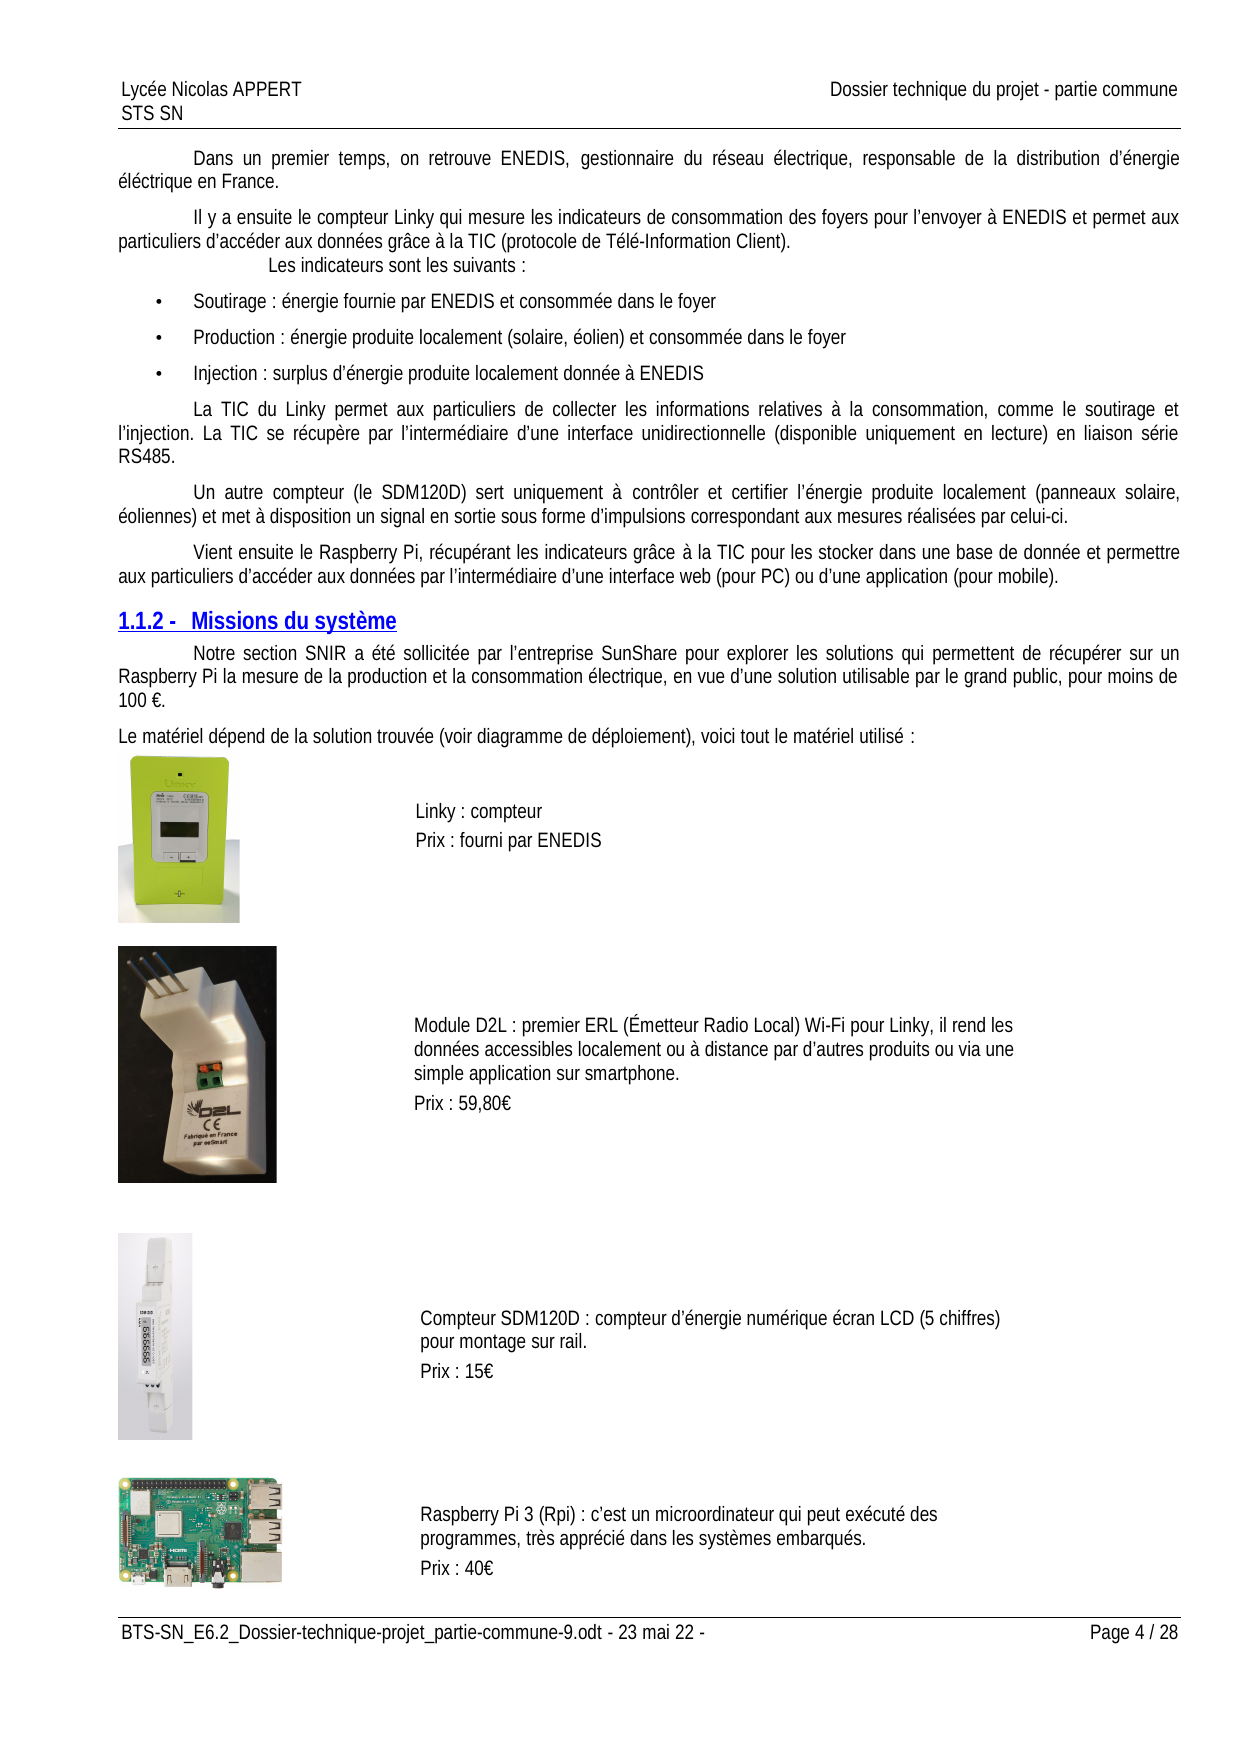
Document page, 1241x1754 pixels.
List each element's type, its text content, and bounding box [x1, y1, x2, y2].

text Il y a ensuite le compteur Linky qui mesure les indicateurs de consommation des foyers pour l’envoyer à ENEDIS et permet aux particuliers d’accéder aux données grâce à la TIC (protocole de Télé-Information Client). Les indicateurs sont les suivants : [118, 205, 1181, 277]
list Production : énergie produite localement (solaire, éolien) et consommée dans le foyer [156, 325, 1181, 349]
picture [118, 946, 277, 1183]
text Le matériel dépend de la solution trouvée (voir diagramme de déploiement), voici tout le matériel utilisé : [118, 724, 1181, 748]
picture [118, 1477, 283, 1589]
picture [118, 748, 240, 923]
picture [118, 1233, 193, 1440]
list Injection : surplus d’énergie produite localement donnée à ENEDIS [156, 361, 1181, 384]
list Soutirage : énergie fournie par ENEDIS et consommée dans le foyer [156, 289, 1181, 313]
text La TIC du Linky permet aux particuliers de collecter les informations relatives à la consommation, comme le soutirage et l’injection. La TIC se récupère par l’intermédiaire d’une interface unidirectionnelle (disponible uniquement en lecture) en liaison série RS485. [118, 396, 1181, 468]
text Vient ensuite le Raspberry Pi, récupérant les indicateurs grâce à la TIC pour les stocker dans une base de donnée et permettre aux particuliers d’accéder aux données par l’intermédiaire d’une interface web (pour PC) ou d’une application (pour mobile). [118, 540, 1181, 588]
text Un autre compteur (le SDM120D) sert uniquement à contrôler et certifier l’énergie produite localement (panneaux solaire, éoliennes) et met à disposition un signal en sortie sous forme d’impulsions correspondant aux mesures réalisées par celui-ci. [118, 480, 1181, 528]
text Dans un premier temps, on retrouve ENEDIS, gestionnaire du réseau électrique, responsable de la distribution d’énergie éléctrique en France. [118, 145, 1181, 193]
subtitle Missions du système [118, 606, 1181, 634]
text Notre section SNIR a été sollicitée par l’entreprise SunShare pour explorer les solutions qui permettent de récupérer sur un Raspberry Pi la mesure de la production et la consommation électrique, en vue d’une solution utilisable par le grand public, pour moins de 100 €. [118, 641, 1181, 712]
